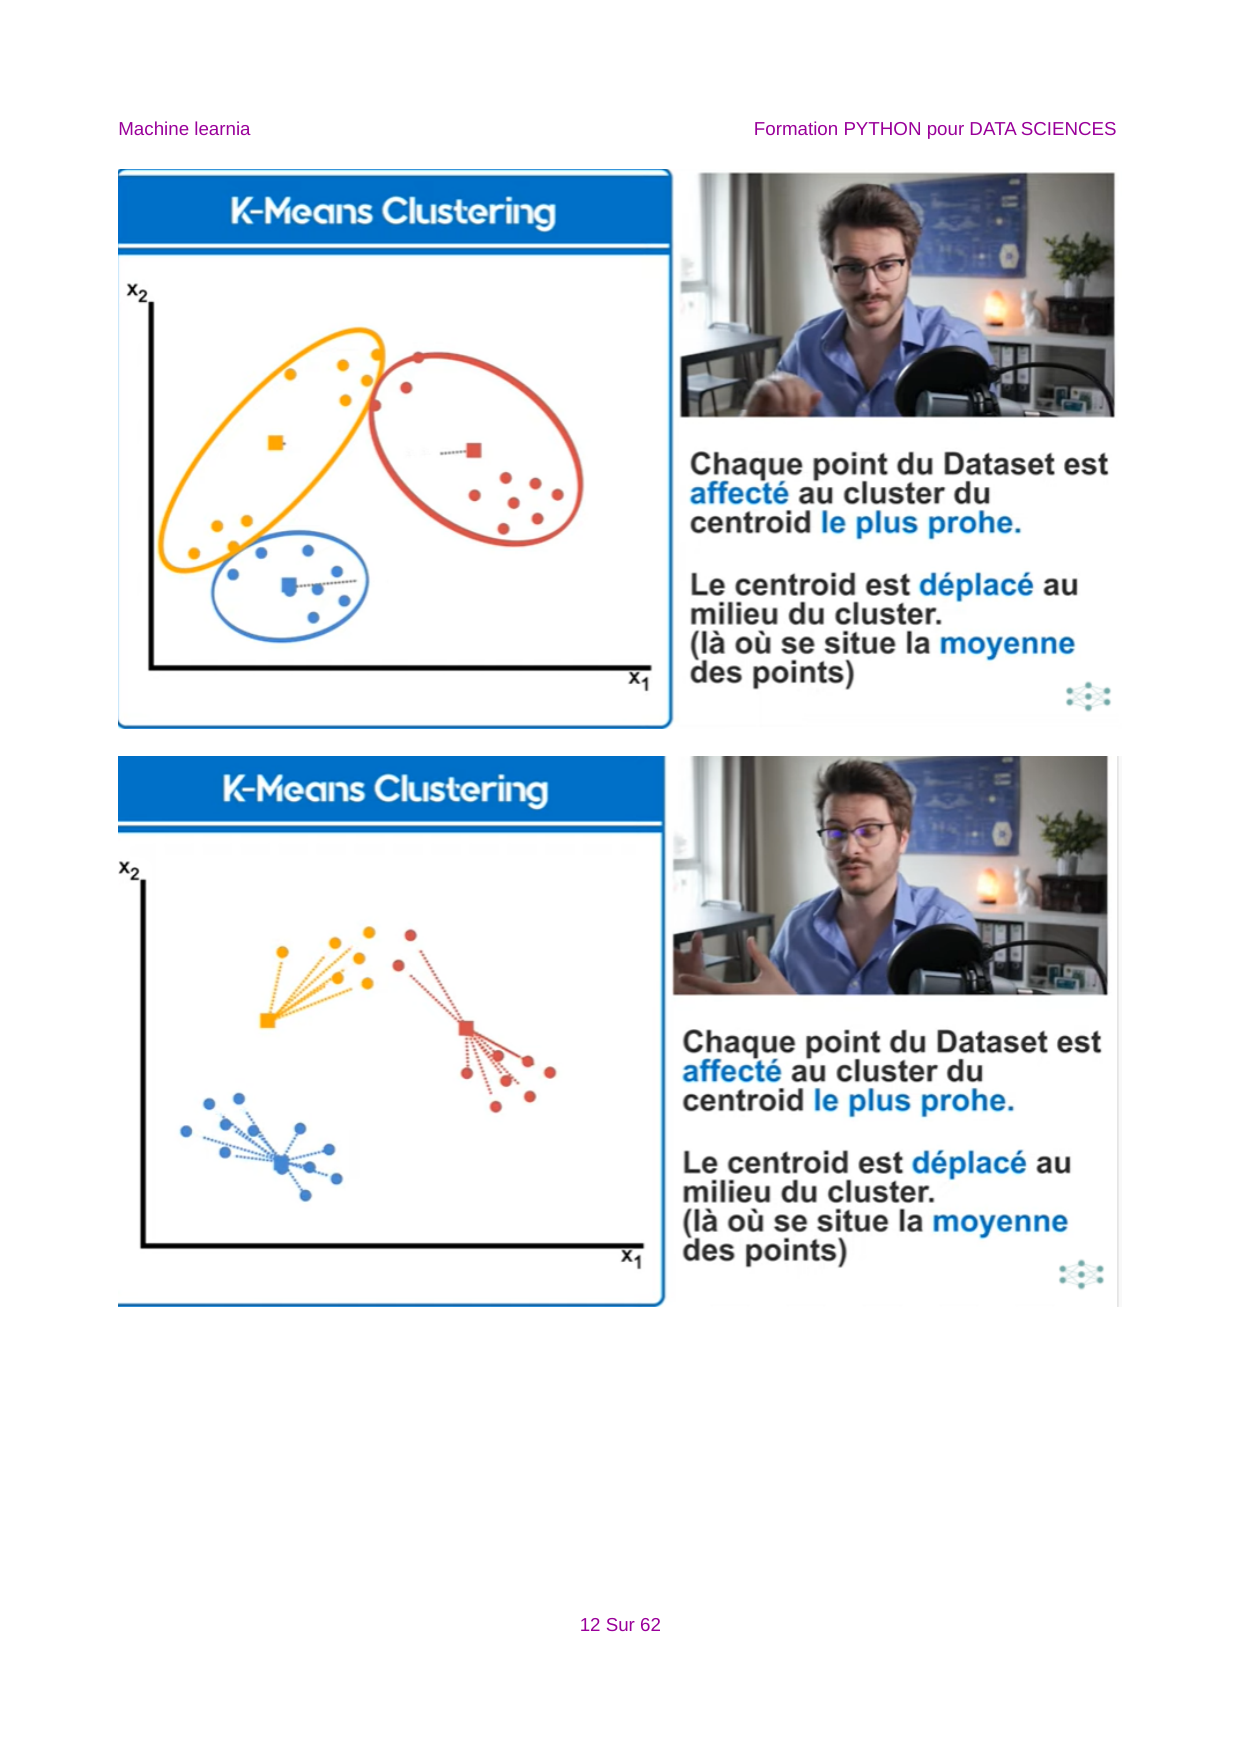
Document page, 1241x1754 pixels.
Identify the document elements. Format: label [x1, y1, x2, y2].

picture [118, 169, 1122, 729]
picture [118, 756, 1122, 1307]
